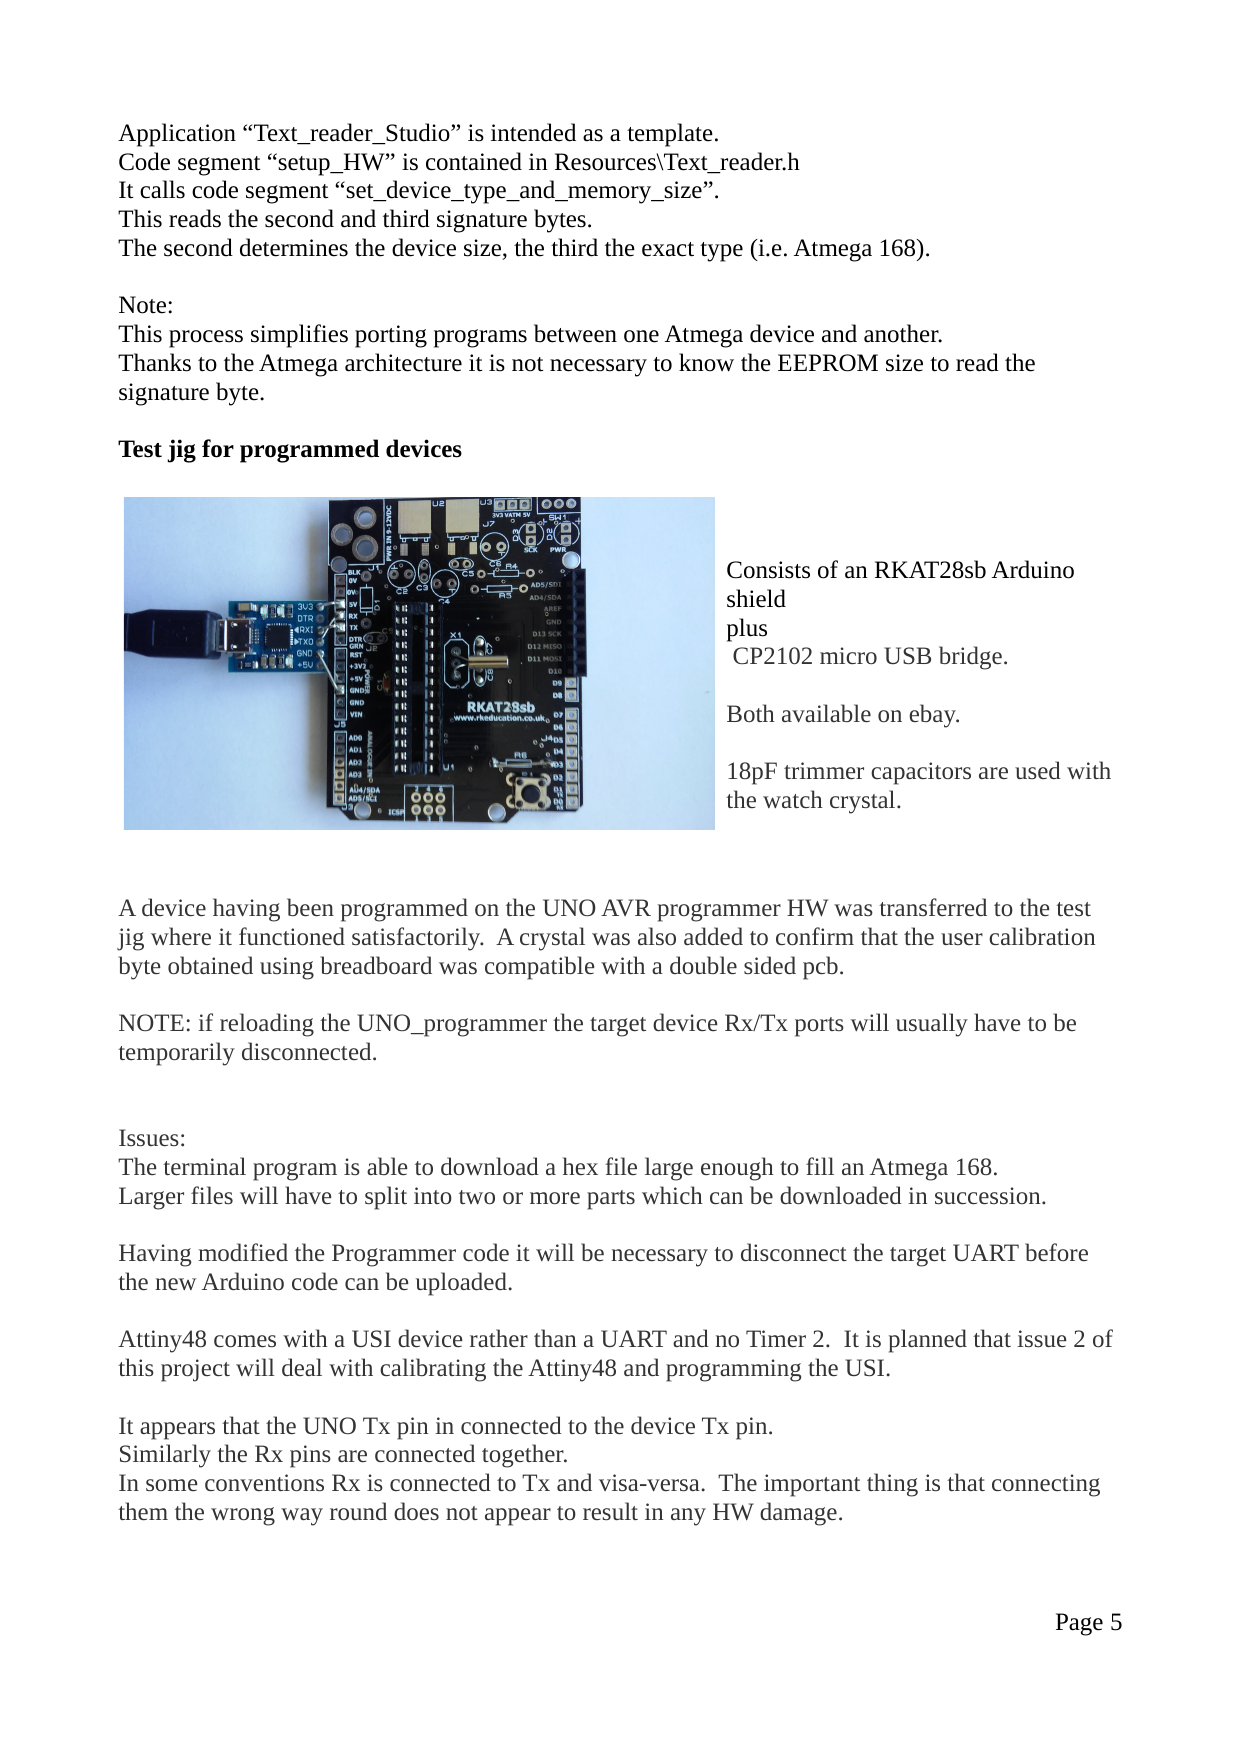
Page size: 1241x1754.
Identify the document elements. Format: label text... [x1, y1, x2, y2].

text Issues: [118, 1123, 1122, 1152]
picture [123, 497, 715, 830]
text The terminal program is able to download a hex file large enough to fill an Atmega 168. [118, 1152, 1122, 1181]
text Test jig for programmed devices [118, 434, 1122, 463]
text Application “Text_reader_Studio” is intended as a template. [118, 118, 1122, 147]
text Having modified the Programmer code it will be necessary to disconnect the target UART before the new Arduino code can be uploaded. [118, 1238, 1122, 1296]
text Similarly the Rx pins are connected together. [118, 1439, 1122, 1468]
text It appears that the UNO Tx pin in connected to the device Tx pin. [118, 1411, 1122, 1439]
text It calls code segment “set_device_type_and_memory_size”. [118, 176, 1122, 204]
text This process simplifies porting programs between one Atmega device and another. [118, 319, 1122, 348]
text Code segment “setup_HW” is contained in Resources\Text_reader.h [118, 147, 1122, 176]
text Larger files will have to split into two or more parts which can be downloaded in succession. [118, 1181, 1122, 1209]
text Note: [118, 291, 1122, 319]
table_header [118, 492, 720, 864]
table_header Consists of an RKAT28sb Arduino shield plus CP2102 micro USB bridge. Both available on ebay. 18pF trimmer capacitors are used with the watch crystal. [720, 492, 1122, 864]
text This reads the second and third signature bytes. [118, 204, 1122, 233]
text A device having been programmed on the UNO AVR programmer HW was transferred to the test jig where it functioned satisfactorily. A crystal was also added to confirm that the user calibration byte obtained using breadboard was compatible with a double sided pcb. [118, 893, 1122, 979]
text NOTE: if reloading the UNO_programmer the target device Rx/Tx ports will usually have to be temporarily disconnected. [118, 1008, 1122, 1066]
text Thanks to the Atmega architecture it is not necessary to know the EEPROM size to read the signature byte. [118, 348, 1122, 406]
text In some conventions Rx is connected to Tx and visa-versa. The important thing is that connecting them the wrong way round does not appear to result in any HW damage. [118, 1468, 1122, 1526]
text Attiny48 comes with a USI device rather than a UART and no Timer 2. It is planned that issue 2 of this project will deal with calibrating the Attiny48 and programming the USI. [118, 1324, 1122, 1382]
text The second determines the device size, the third the exact type (i.e. Atmega 168). [118, 233, 1122, 262]
